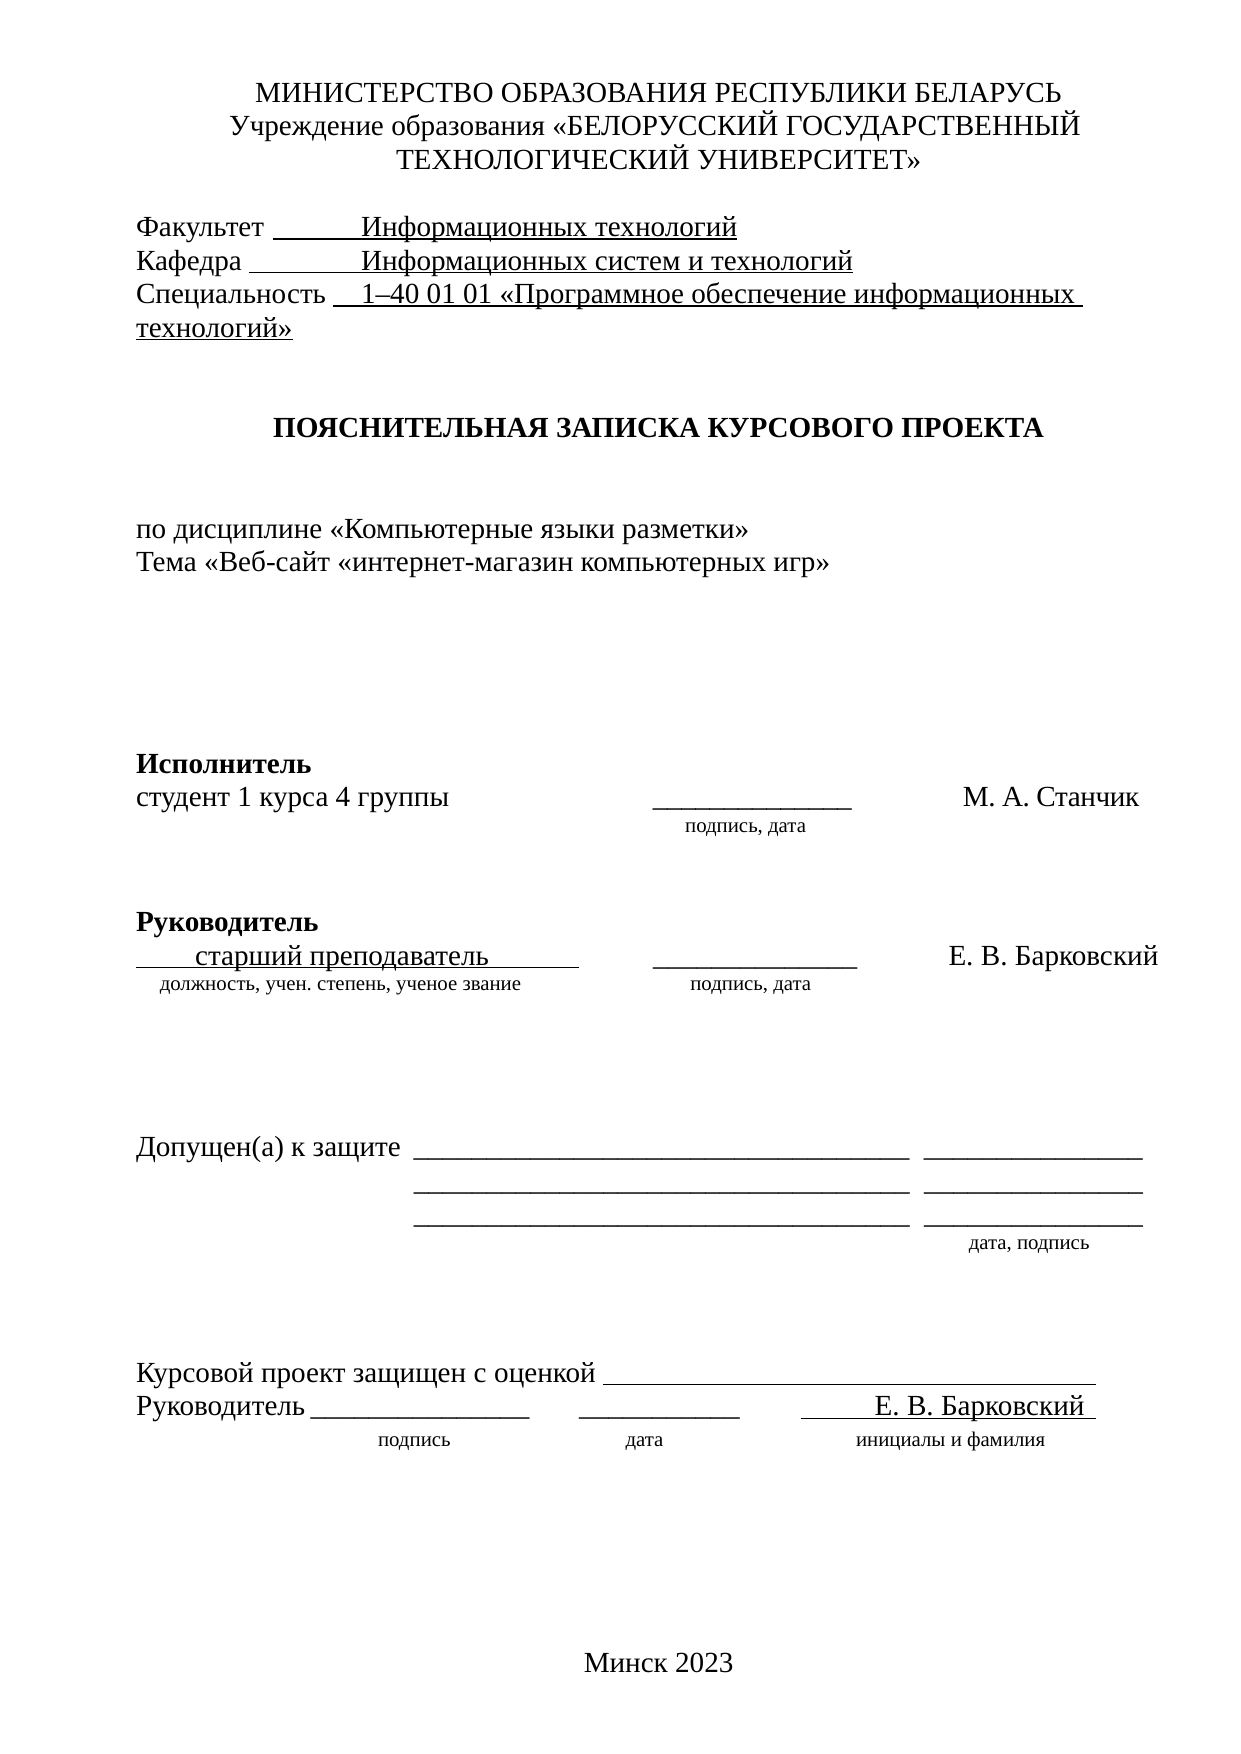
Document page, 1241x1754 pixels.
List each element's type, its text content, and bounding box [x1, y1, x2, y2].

text Допущен(а) к защите __________________________________ _______________ [136, 1129, 1181, 1163]
text __________________________________ _______________ [413, 1163, 1181, 1196]
text должность, учен. степень, ученое звание подпись, дата [159, 971, 1181, 995]
text Руководитель _______________ ___________ Е. В. Барковский [136, 1388, 1181, 1422]
text Исполнитель [136, 746, 1181, 779]
text __________________________________ _______________ [413, 1196, 1181, 1230]
text подпись, дата [685, 813, 1181, 837]
text старший преподаватель ______________ Е. В. Барковский [136, 938, 1181, 971]
text Факультет Информационных технологий [136, 209, 1181, 243]
text Руководитель [136, 904, 1181, 938]
text Курсовой проект защищен с оценкой [136, 1355, 1181, 1388]
text студент 1 курса 4 группы ______________ М. А. Станчик [136, 779, 1181, 813]
text ПОЯСНИТЕЛЬНАЯ ЗАПИСКА КУРСОВОГО ПРОЕКТА [136, 410, 1181, 444]
text подпись дата инициалы и фамилия [378, 1427, 1181, 1451]
text по дисциплине «Компьютерные языки разметки» [136, 511, 1181, 544]
text Тема «Веб-сайт «интернет-магазин компьютерных игр» [136, 544, 1181, 578]
text дата, подпись [968, 1230, 1181, 1254]
text Специальность 1–40 01 01 «Программное обеспечение информационных технологий» [136, 276, 1181, 343]
text Кафедра Информационных систем и технологий [136, 243, 1181, 276]
text МИНИСТЕРСТВО ОБРАЗОВАНИЯ РЕСПУБЛИКИ БЕЛАРУСЬ Учреждение образования «БЕЛОРУССКИЙ ГОСУДАРСТВЕННЫЙ ТЕХНОЛОГИЧЕСКИЙ УНИВЕРСИТЕТ» [136, 75, 1181, 176]
